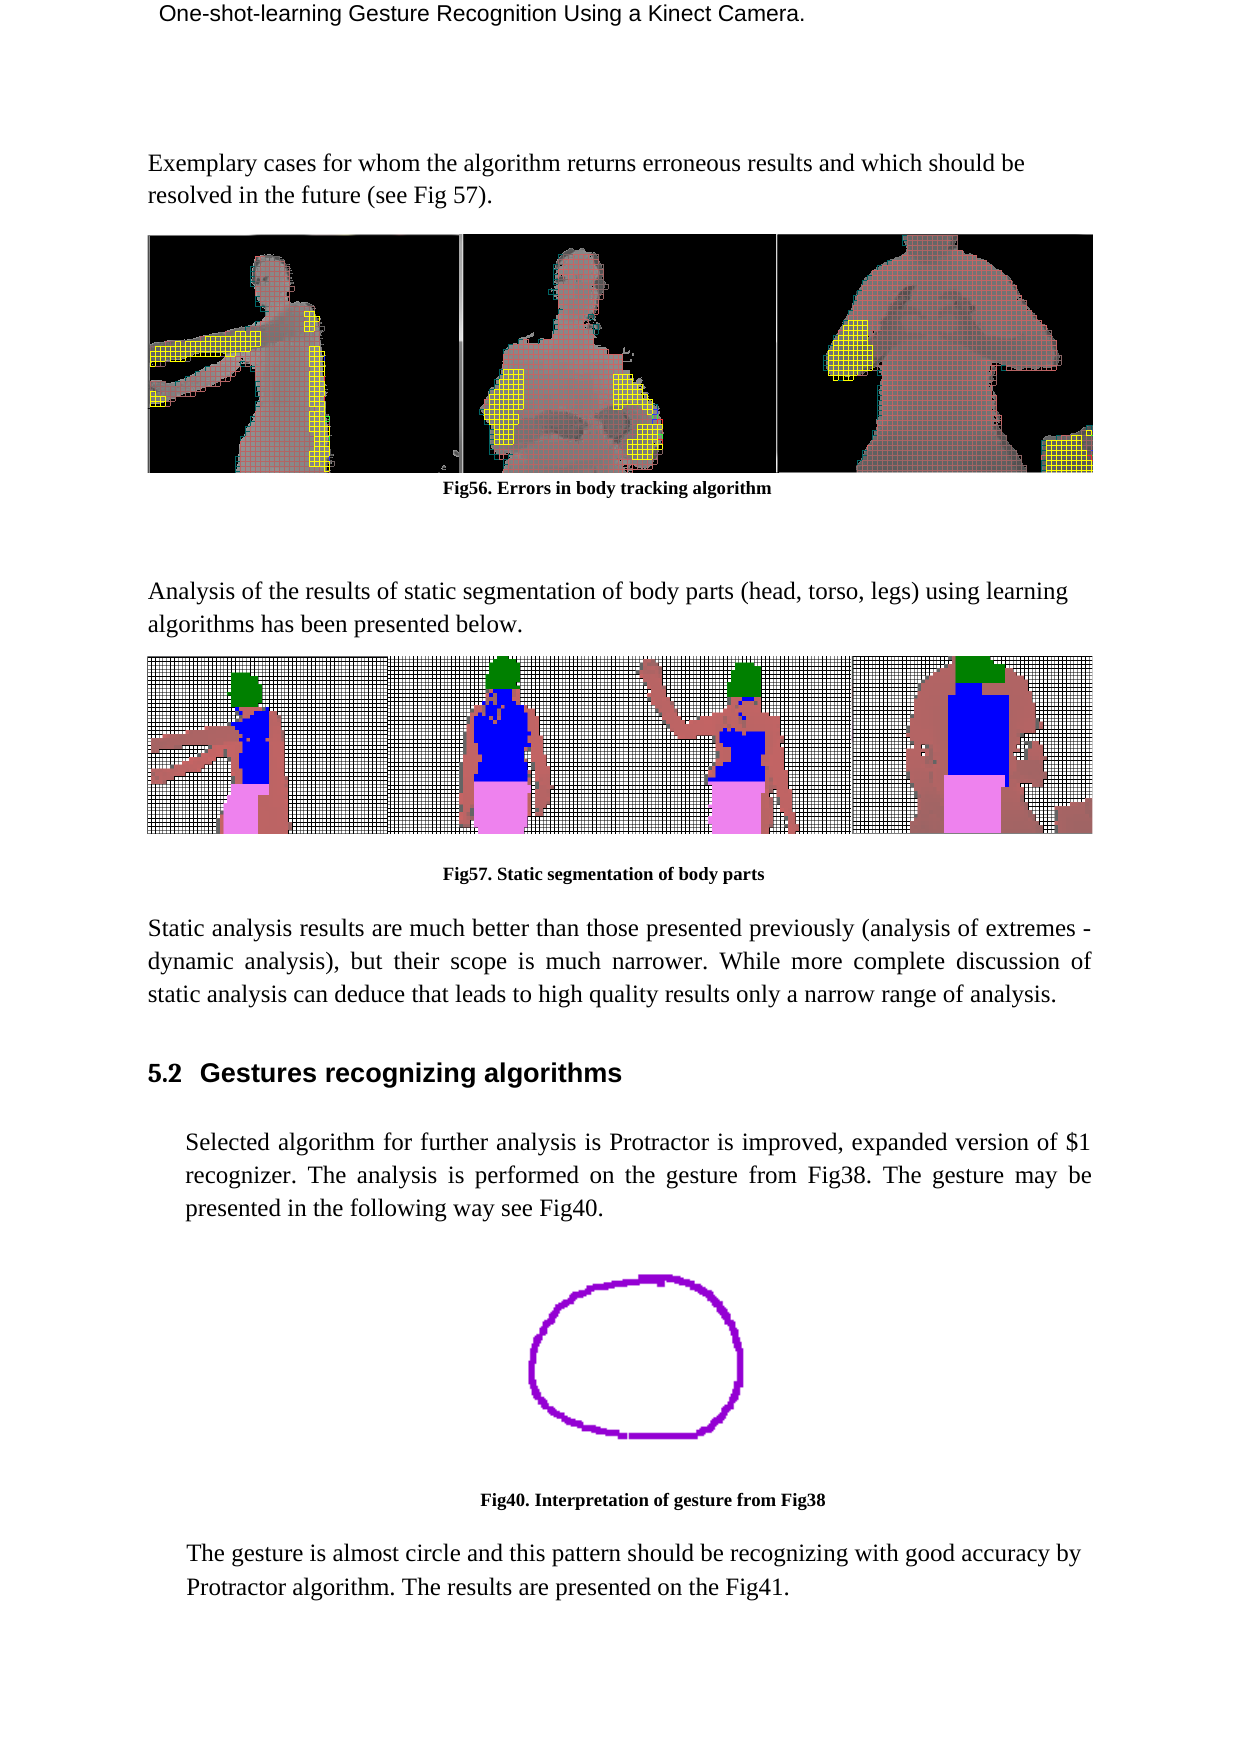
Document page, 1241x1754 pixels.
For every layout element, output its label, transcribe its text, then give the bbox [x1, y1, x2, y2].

text Analysis of the results of static segmentation of body parts (head, torso, legs) using learning algorithms has been presented below. [148, 576, 1093, 638]
text Static analysis results are much better than those presented previously (analysis of extremes - dynamic analysis), but their scope is much narrower. While more complete discussion of static analysis can deduce that leads to high quality results only a narrow range of analysis. [148, 913, 1093, 1007]
text Exemplary cases for whom the algorithm returns erroneous results and which should be resolved in the future (see Fig 57). [148, 148, 1093, 209]
text Selected algorithm for further analysis is Protractor is improved, expanded version of $1 recognizer. The analysis is performed on the gesture from Fig38. The gesture may be presented in the following way see Fig40. [185, 1127, 1093, 1222]
text 5.2 Gestures recognizing algorithms [148, 1057, 1093, 1089]
text Fig56. Errors in body tracking algorithm [369, 477, 1093, 498]
text Fig57. Static segmentation of body parts [369, 863, 1093, 885]
text Fig40. Interpretation of gesture from Fig38 [480, 1489, 1093, 1511]
text The gesture is almost circle and this pattern should be recognizing with good accuracy by Protractor algorithm. The results are presented on the Fig41. [186, 1538, 1093, 1600]
